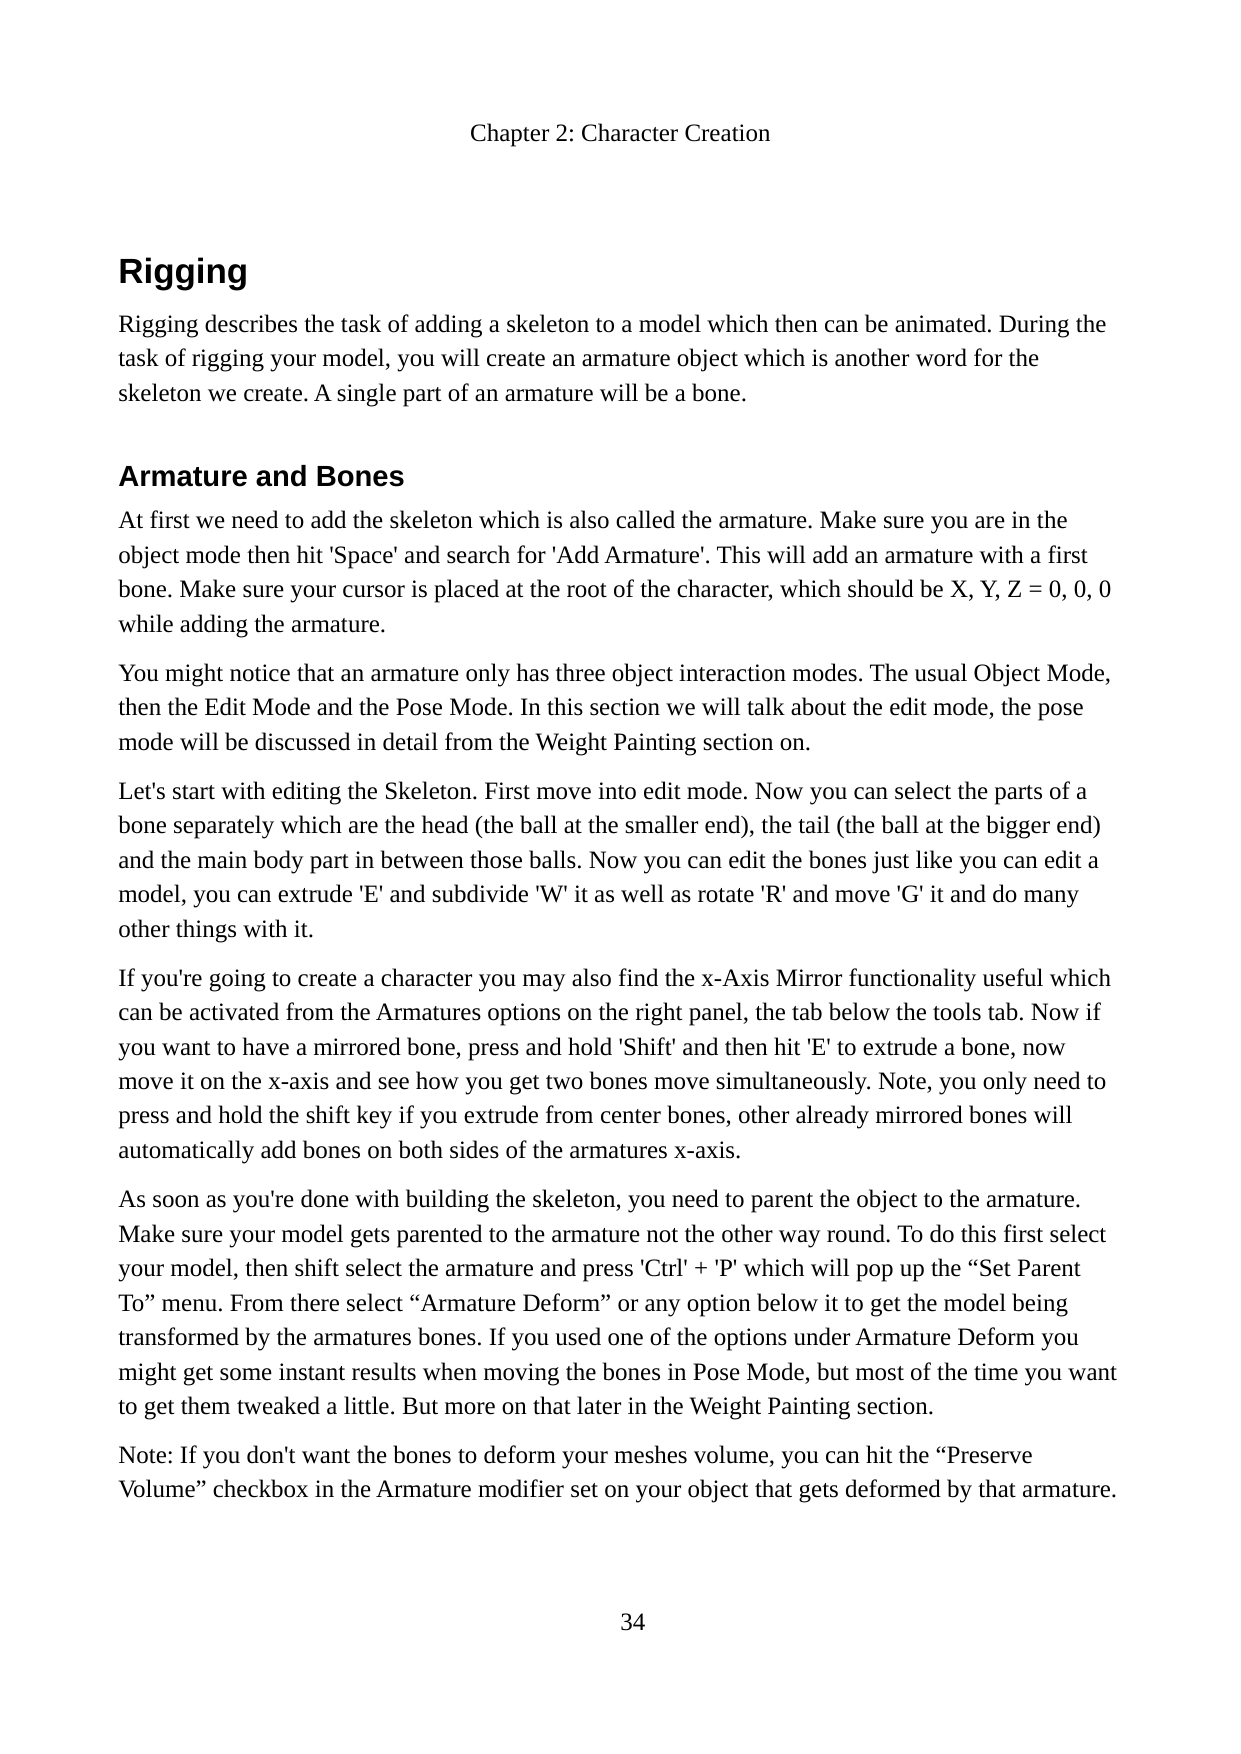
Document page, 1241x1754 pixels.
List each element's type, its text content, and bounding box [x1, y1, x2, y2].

text Let's start with editing the Skeleton. First move into edit mode. Now you can select the parts of a bone separately which are the head (the ball at the smaller end), the tail (the ball at the bigger end) and the main body part in between those balls. Now you can edit the bones just like you can edit a model, you can extrude 'E' and subdivide 'W' it as well as rotate 'R' and move 'G' it and do many other things with it. [118, 776, 1122, 942]
text Rigging describes the task of adding a skeleton to a model which then can be animated. During the task of rigging your model, you will create an armature object which is another word for the skeleton we create. A single part of an armature will be a bone. [118, 309, 1122, 406]
text You might notice that an armature only has three object interaction modes. The usual Object Mode, then the Edit Mode and the Pose Mode. In this section we will talk about the edit mode, the pose mode will be discussed in detail from the Weight Painting section on. [118, 658, 1122, 755]
text If you're going to create a character you may also find the x-Axis Mirror functionality useful which can be activated from the Armatures options on the right panel, the tab below the tools tab. Now if you want to have a mirrored bone, press and hold 'Shift' and then hit 'E' to extrude a bone, now move it on the x-axis and see how you get two bones move simultaneously. Note, you only need to press and hold the shift key if you extrude from center bones, other already mirrored bones will automatically add bones on both sides of the armatures x-axis. [118, 963, 1122, 1164]
text At first we need to add the skeleton which is also called the armature. Make sure you are in the object mode then hit 'Space' and search for 'Add Armature'. This will add an armature with a first bone. Make sure your cursor is placed at the root of the character, which should be X, Y, Z = 0, 0, 0 while adding the armature. [118, 505, 1122, 637]
text As soon as you're done with building the skeleton, you need to parent the object to the armature. Make sure your model gets parented to the armature not the other way round. To do this first select your model, then shift select the armature and press 'Ctrl' + 'P' which will pop up the “Set Parent To” menu. From there select “Armature Deform” or any option below it to get the model being transformed by the armatures bones. If you used one of the options under Armature Deform you might get some instant results when moving the bones in Pose Mode, but most of the time you want to get them tweaked a little. But more on that later in the Weight Painting section. [118, 1184, 1122, 1420]
subtitle Armature and Bones [118, 459, 1122, 493]
text Note: If you don't want the bones to deform your meshes volume, you can hit the “Preserve Volume” checkbox in the Armature modifier set on your object that gets deformed by that armature. [118, 1440, 1122, 1503]
subtitle Rigging [118, 250, 1122, 290]
